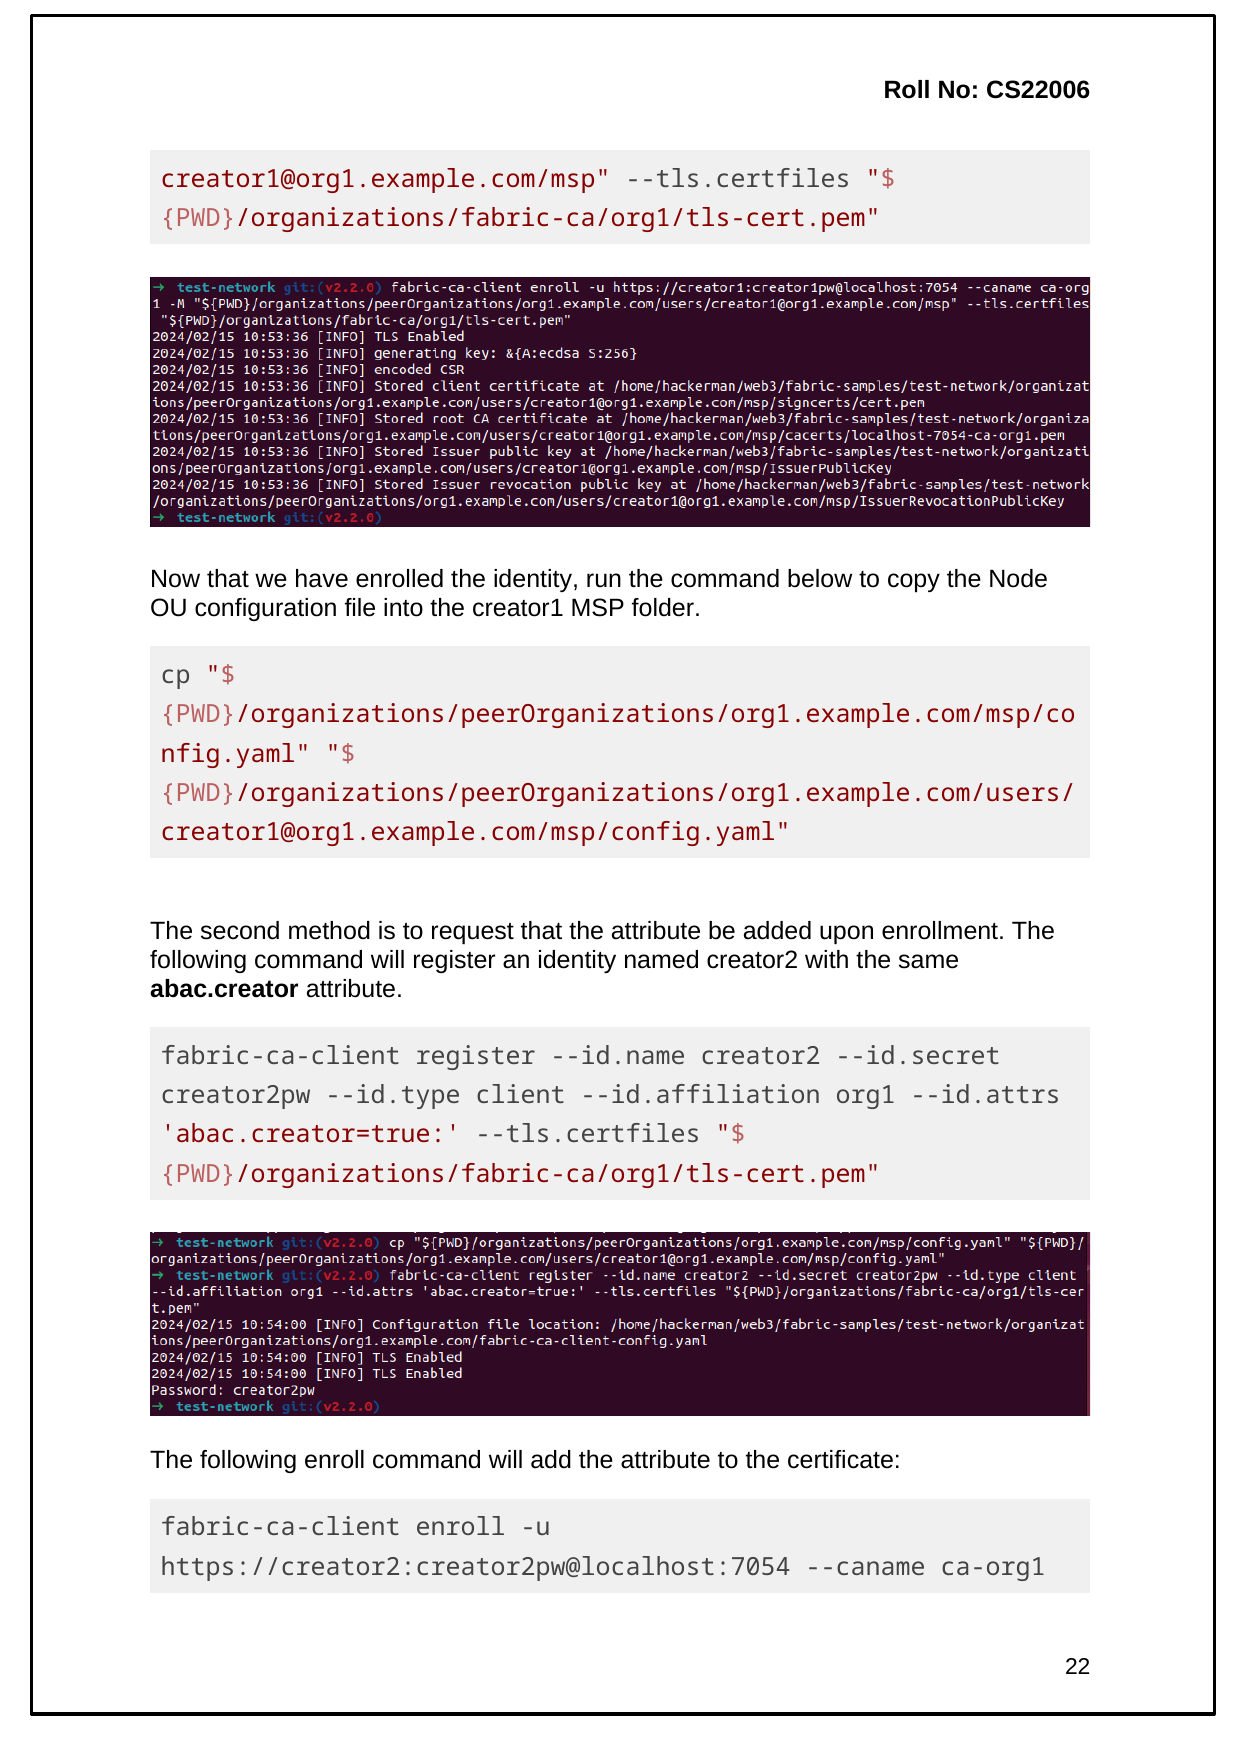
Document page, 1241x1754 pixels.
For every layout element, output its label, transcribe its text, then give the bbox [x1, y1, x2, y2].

table_header creator1@org1.example.com/msp" --tls.certfiles "${PWD}/organizations/fabric-ca/org1/tls-cert.pem" [150, 150, 1090, 244]
table_header fabric-ca-client enroll -u https://creator2:creator2pw@localhost:7054 --caname ca-org1 [150, 1499, 1090, 1593]
picture [150, 277, 1091, 527]
table_header cp "${PWD}/organizations/peerOrganizations/org1.example.com/msp/config.yaml" "${PWD}/organizations/peerOrganizations/org1.example.com/users/creator1@org1.example.com/msp/config.yaml" [150, 646, 1090, 858]
text Now that we have enrolled the identity, run the command below to copy the Node OU configuration file into the creator1 MSP folder. [150, 564, 1090, 621]
text The following enroll command will add the attribute to the certificate: [150, 1445, 1090, 1474]
table_header fabric-ca-client register --id.name creator2 --id.secret creator2pw --id.type client --id.affiliation org1 --id.attrs 'abac.creator=true:' --tls.certfiles "${PWD}/organizations/fabric-ca/org1/tls-cert.pem" [150, 1027, 1090, 1200]
picture [150, 1232, 1091, 1416]
text The second method is to request that the attribute be added upon enrollment. The following command will register an identity named creator2 with the same abac.creator attribute. [150, 916, 1090, 1002]
